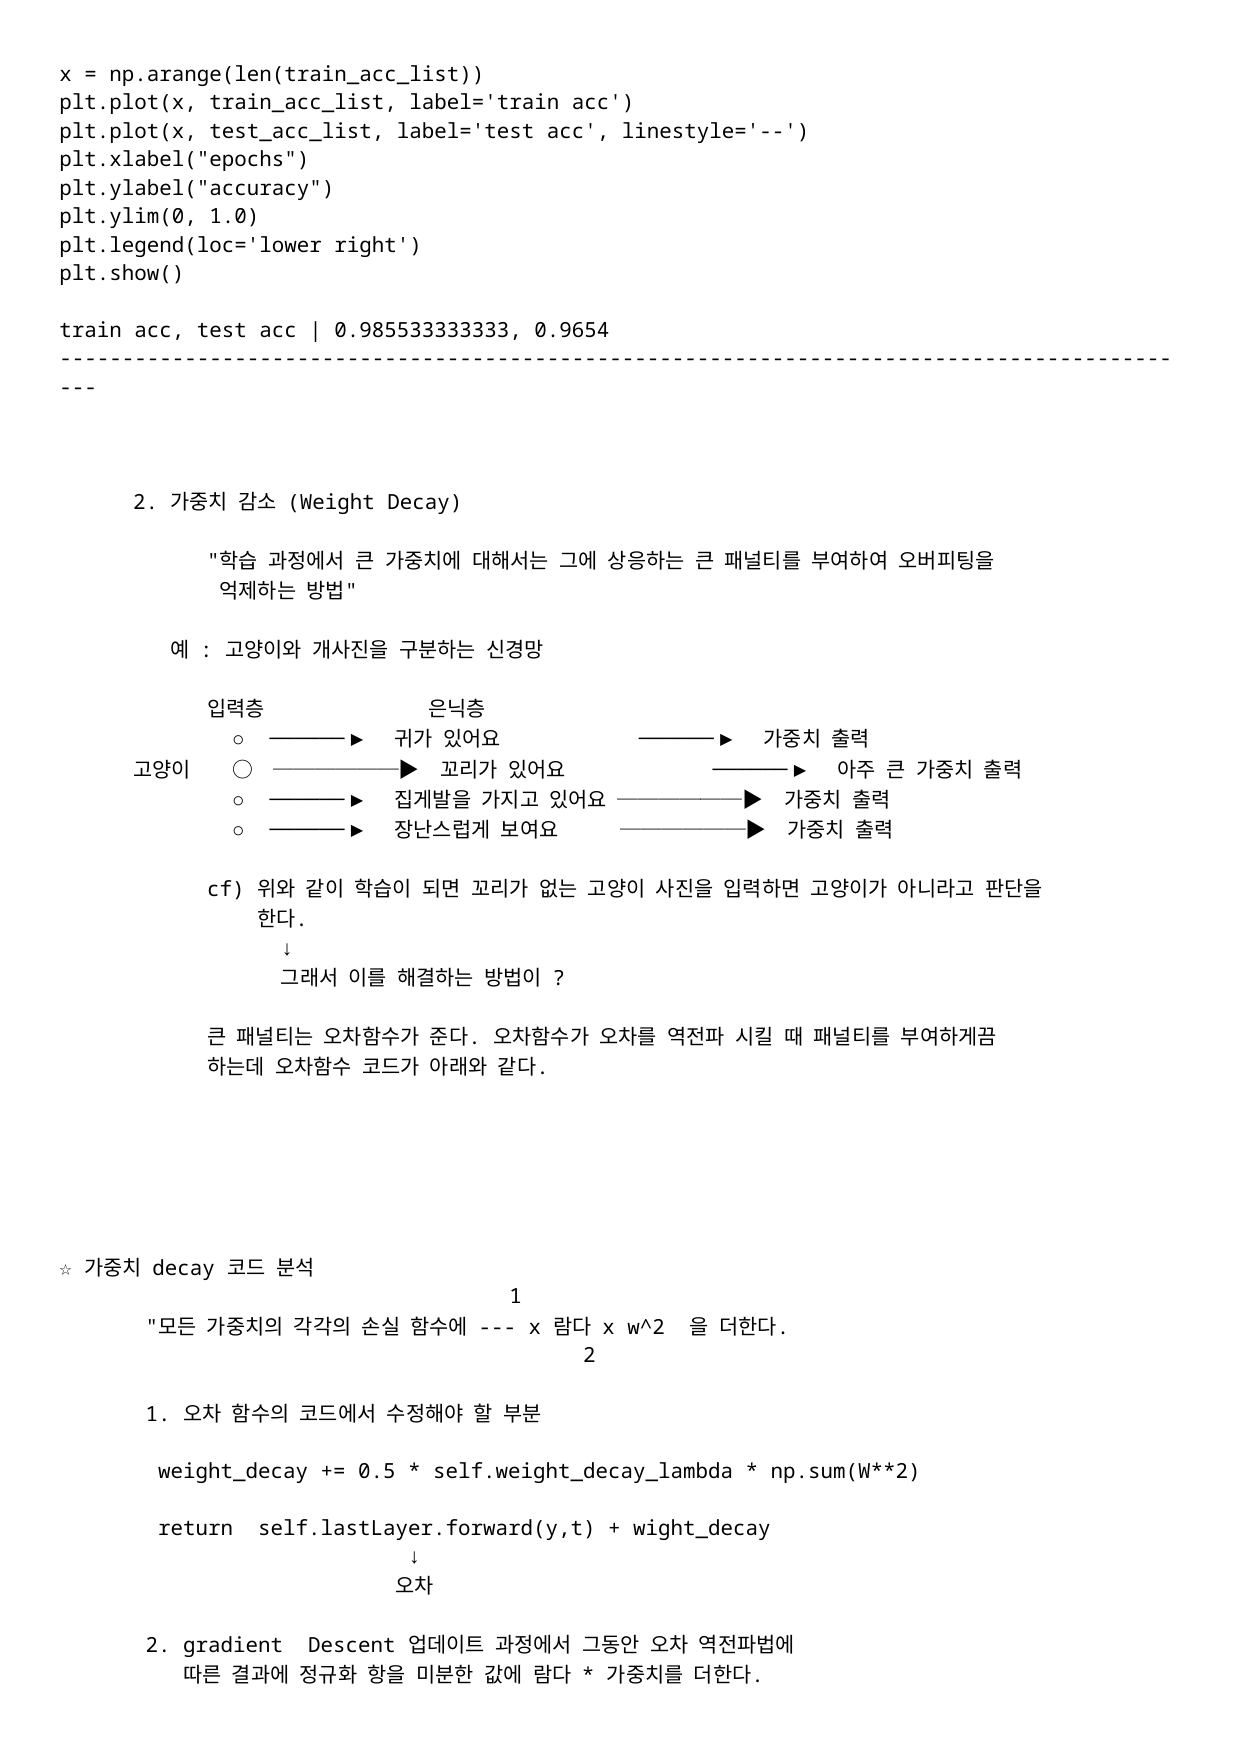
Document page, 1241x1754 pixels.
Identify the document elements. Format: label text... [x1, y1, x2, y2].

text 큰 패널티는 오차함수가 준다. 오차함수가 오차를 역전파 시킬 때 패널티를 부여하게끔 [59, 1020, 1181, 1050]
text 예 : 고양이와 개사진을 구분하는 신경망 [59, 633, 1181, 664]
text plt.plot(x, test_acc_list, label='test acc', linestyle='--') [59, 116, 1181, 144]
text 1. 오차 함수의 코드에서 수정해야 할 부분 [59, 1397, 1181, 1427]
text 고양이 ○ ──────▶ 꼬리가 있어요 ──────▶ 아주 큰 가중치 출력 [59, 753, 1181, 783]
text ○ ──────▶ 귀가 있어요 ──────▶ 가중치 출력 [59, 722, 1181, 753]
text ☆ 가중치 decay 코드 분석 [59, 1251, 1181, 1282]
text cf) 위와 같이 학습이 되면 꼬리가 없는 고양이 사진을 입력하면 고양이가 아니라고 판단을 [59, 872, 1181, 902]
text return self.lastLayer.forward(y,t) + wight_decay [59, 1513, 1181, 1541]
text plt.legend(loc='lower right') [59, 230, 1181, 258]
text 2. 가중치 감소 (Weight Decay) [59, 486, 1181, 516]
text 따른 결과에 정규화 항을 미분한 값에 람다 * 가중치를 더한다. [59, 1659, 1181, 1689]
text x = np.arange(len(train_acc_list)) [59, 59, 1181, 87]
text 2 [59, 1340, 1181, 1369]
text "모든 가중치의 각각의 손실 함수에 --- x 람다 x w^2 을 더한다. [59, 1310, 1181, 1340]
text 오차 [59, 1570, 1181, 1600]
text ↓ [59, 1541, 1181, 1570]
text 억제하는 방법" [59, 575, 1181, 605]
text plt.show() [59, 258, 1181, 287]
text "학습 과정에서 큰 가중치에 대해서는 그에 상응하는 큰 패널티를 부여하여 오버피팅을 [59, 544, 1181, 575]
text 2. gradient Descent 업데이트 과정에서 그동안 오차 역전파법에 [59, 1628, 1181, 1659]
text 하는데 오차함수 코드가 아래와 같다. [59, 1050, 1181, 1081]
text plt.ylabel("accuracy") [59, 173, 1181, 201]
text 한다. [59, 902, 1181, 933]
text 입력층 은닉층 [59, 692, 1181, 722]
text plt.plot(x, train_acc_list, label='train acc') [59, 87, 1181, 116]
text 그래서 이를 해결하는 방법이 ? [59, 961, 1181, 992]
text -------------------------------------------------------------------------------------------- [59, 343, 1181, 400]
text weight_decay += 0.5 * self.weight_decay_lambda * np.sum(W**2) [59, 1456, 1181, 1484]
text train acc, test acc | 0.985533333333, 0.9654 [59, 315, 1181, 343]
text plt.xlabel("epochs") [59, 144, 1181, 173]
text ↓ [59, 933, 1181, 961]
text plt.ylim(0, 1.0) [59, 201, 1181, 230]
text 1 [59, 1282, 1181, 1310]
text ○ ──────▶ 집게발을 가지고 있어요 ──────▶ 가중치 출력 [59, 783, 1181, 813]
text ○ ──────▶ 장난스럽게 보여요 ──────▶ 가중치 출력 [59, 813, 1181, 844]
